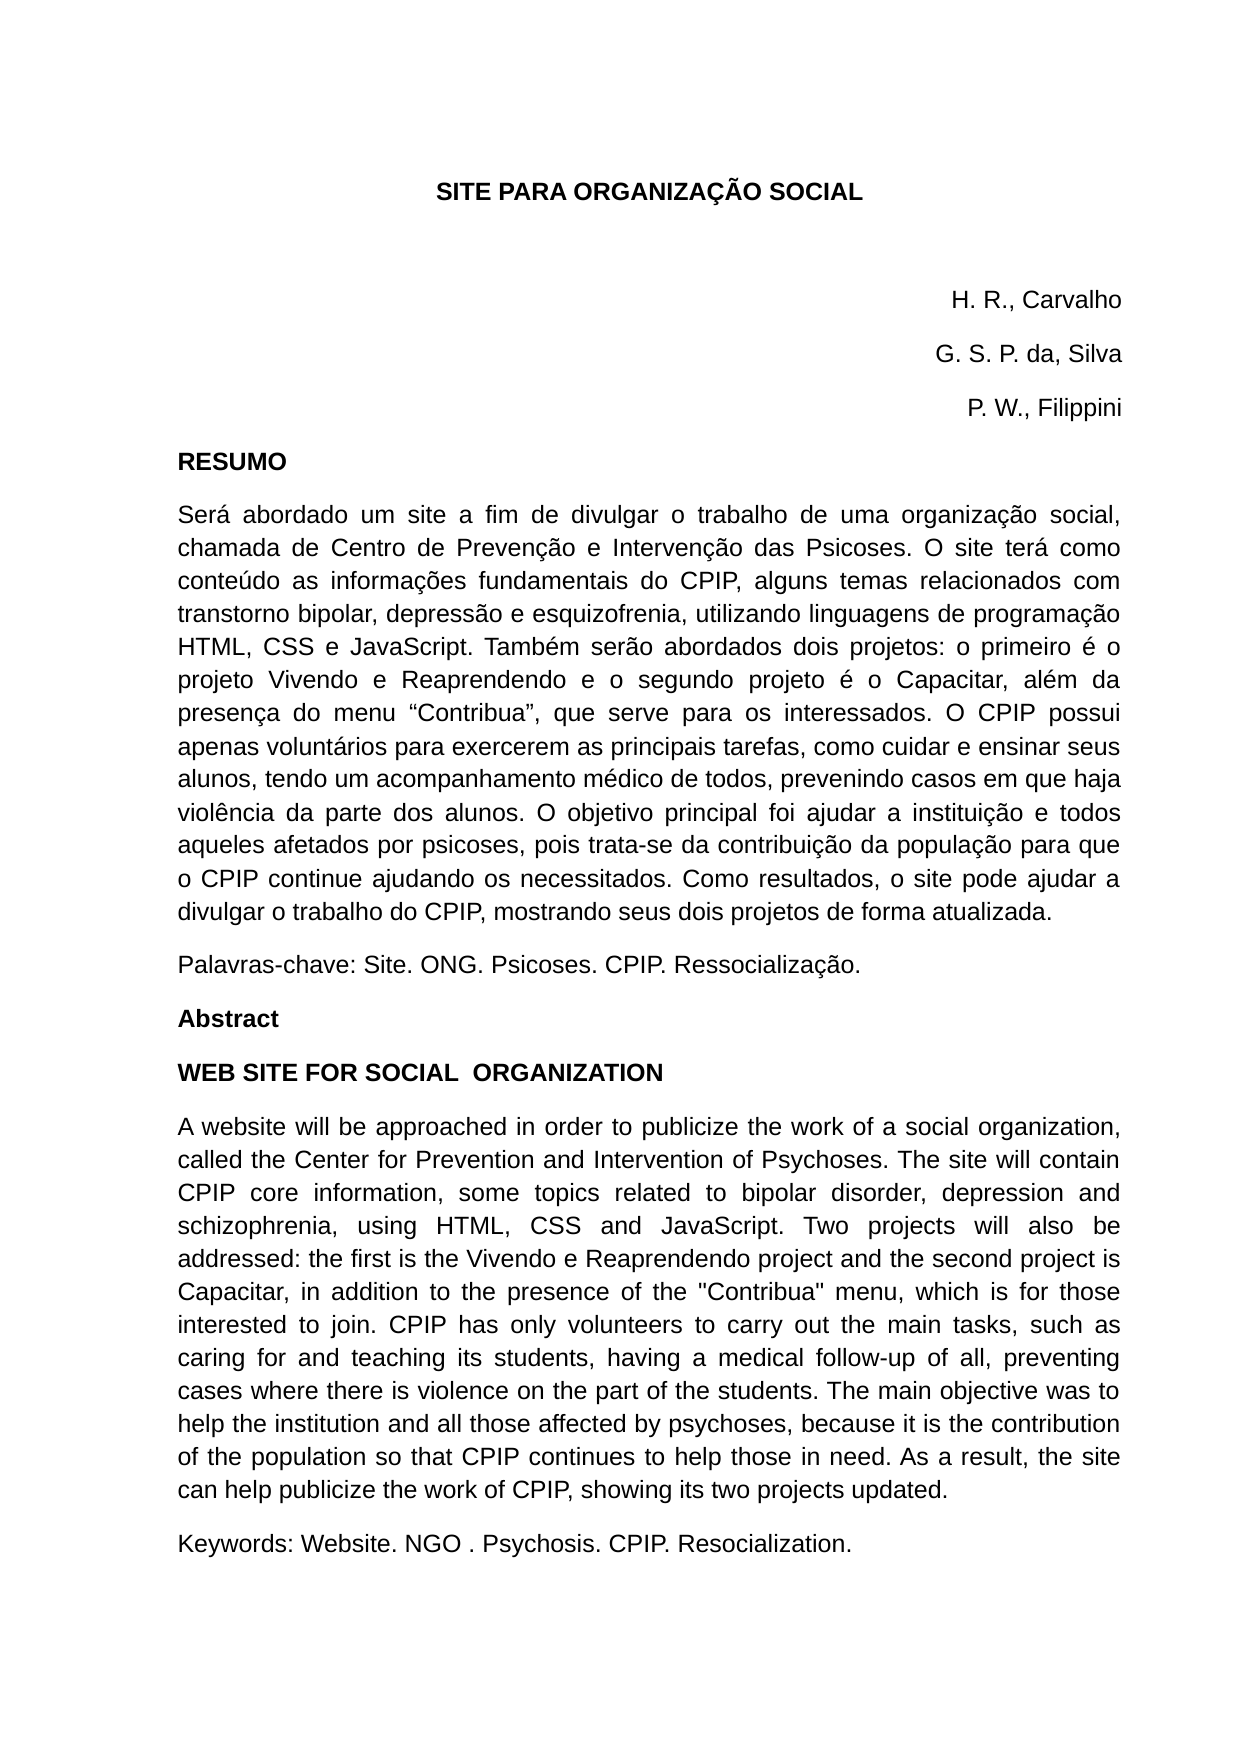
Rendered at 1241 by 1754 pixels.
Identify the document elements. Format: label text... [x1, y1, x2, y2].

text Palavras-chave: Site. ONG. Psicoses. CPIP. Ressocialização. [177, 950, 1122, 979]
text RESUMO [177, 446, 1122, 475]
text G. S. P. da, Silva [177, 339, 1122, 367]
text WEB SITE FOR SOCIAL ORGANIZATION [177, 1058, 1122, 1087]
text Será abordado um site a fim de divulgar o trabalho de uma organização social, chamada de Centro de Prevenção e Intervenção das Psicoses. O site terá como conteúdo as informações fundamentais do CPIP, alguns temas relacionados com transtorno bipolar, depressão e esquizofrenia, utilizando linguagens de programação HTML, CSS e JavaScript. Também serão abordados dois projetos: o primeiro é o projeto Vivendo e Reaprendendo e o segundo projeto é o Capacitar, além da presença do menu “Contribua”, que serve para os interessados. O CPIP possui apenas voluntários para exercerem as principais tarefas, como cuidar e ensinar seus alunos, tendo um acompanhamento médico de todos, prevenindo casos em que haja violência da parte dos alunos. O objetivo principal foi ajudar a instituição e todos aqueles afetados por psicoses, pois trata-se da contribuição da população para que o CPIP continue ajudando os necessitados. Como resultados, o site pode ajudar a divulgar o trabalho do CPIP, mostrando seus dois projetos de forma atualizada. [177, 500, 1122, 925]
text SITE PARA ORGANIZAÇÃO SOCIAL [177, 177, 1122, 206]
text Abstract [177, 1004, 1122, 1033]
text H. R., Carvalho [177, 285, 1122, 314]
text Keywords: Website. NGO . Psychosis. CPIP. Resocialization. [177, 1529, 1122, 1558]
text P. W., Filippini [177, 393, 1122, 421]
text A website will be approached in order to publicize the work of a social organization, called the Center for Prevention and Intervention of Psychoses. The site will contain CPIP core information, some topics related to bipolar disorder, depression and schizophrenia, using HTML, CSS and JavaScript. Two projects will also be addressed: the first is the Vivendo e Reaprendendo project and the second project is Capacitar, in addition to the presence of the "Contribua" menu, which is for those interested to join. CPIP has only volunteers to carry out the main tasks, such as caring for and teaching its students, having a medical follow-up of all, preventing cases where there is violence on the part of the students. The main objective was to help the institution and all those affected by psychoses, because it is the contribution of the population so that CPIP continues to help those in need. As a result, the site can help publicize the work of CPIP, showing its two projects updated. [177, 1112, 1122, 1504]
